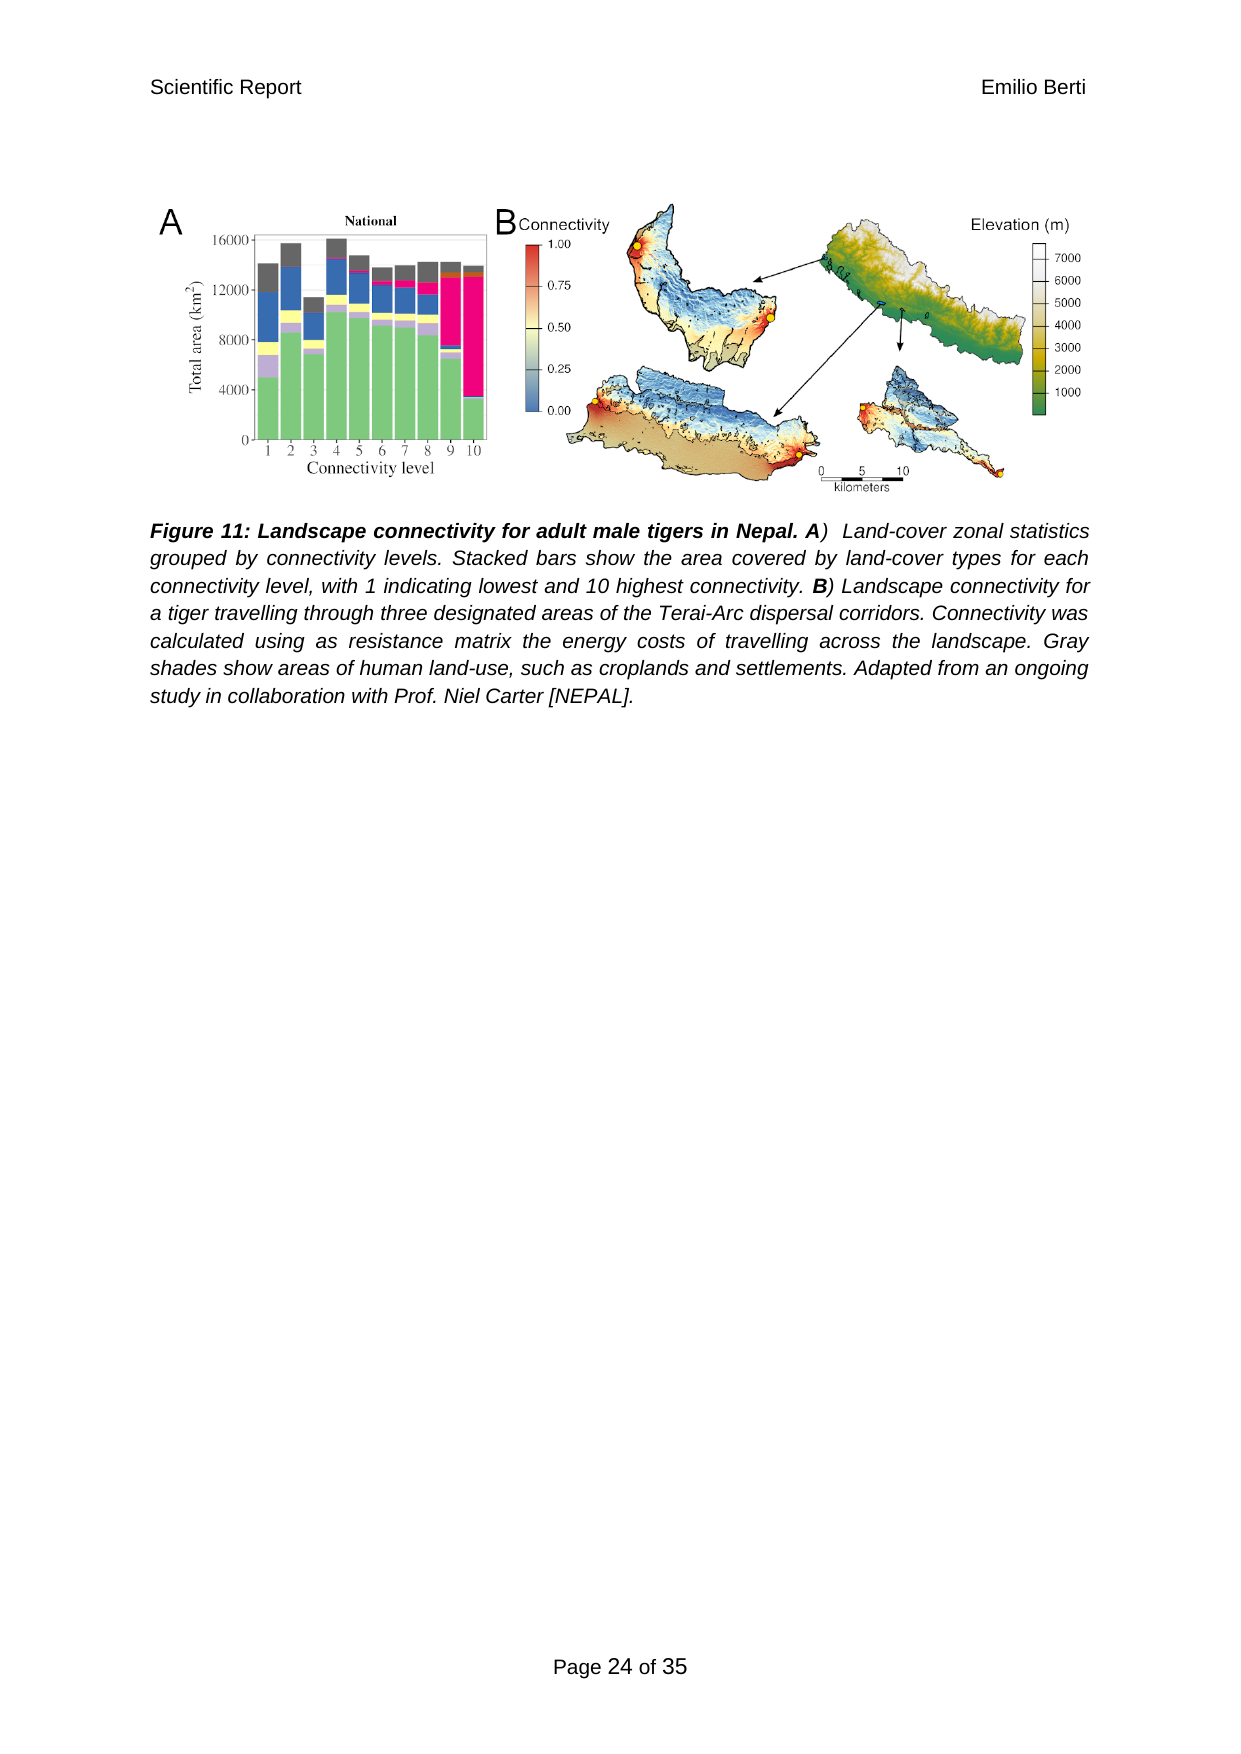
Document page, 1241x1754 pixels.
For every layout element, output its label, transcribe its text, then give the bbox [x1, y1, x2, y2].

text Figure 11: Landscape connectivity for adult male tigers in Nepal. A) Land-cover zonal statistics grouped by connectivity levels. Stacked bars show the area covered by land-cover types for each connectivity level, with 1 indicating lowest and 10 highest connectivity. B) Landscape connectivity for a tiger travelling through three designated areas of the Terai-Arc dispersal corridors. Connectivity was calculated using as resistance matrix the energy costs of travelling across the landscape. Gray shades show areas of human land-use, such as croplands and settlements. Adapted from an ongoing study in collaboration with Prof. Niel Carter [NEPAL]. [150, 503, 1090, 708]
picture [150, 198, 1091, 503]
